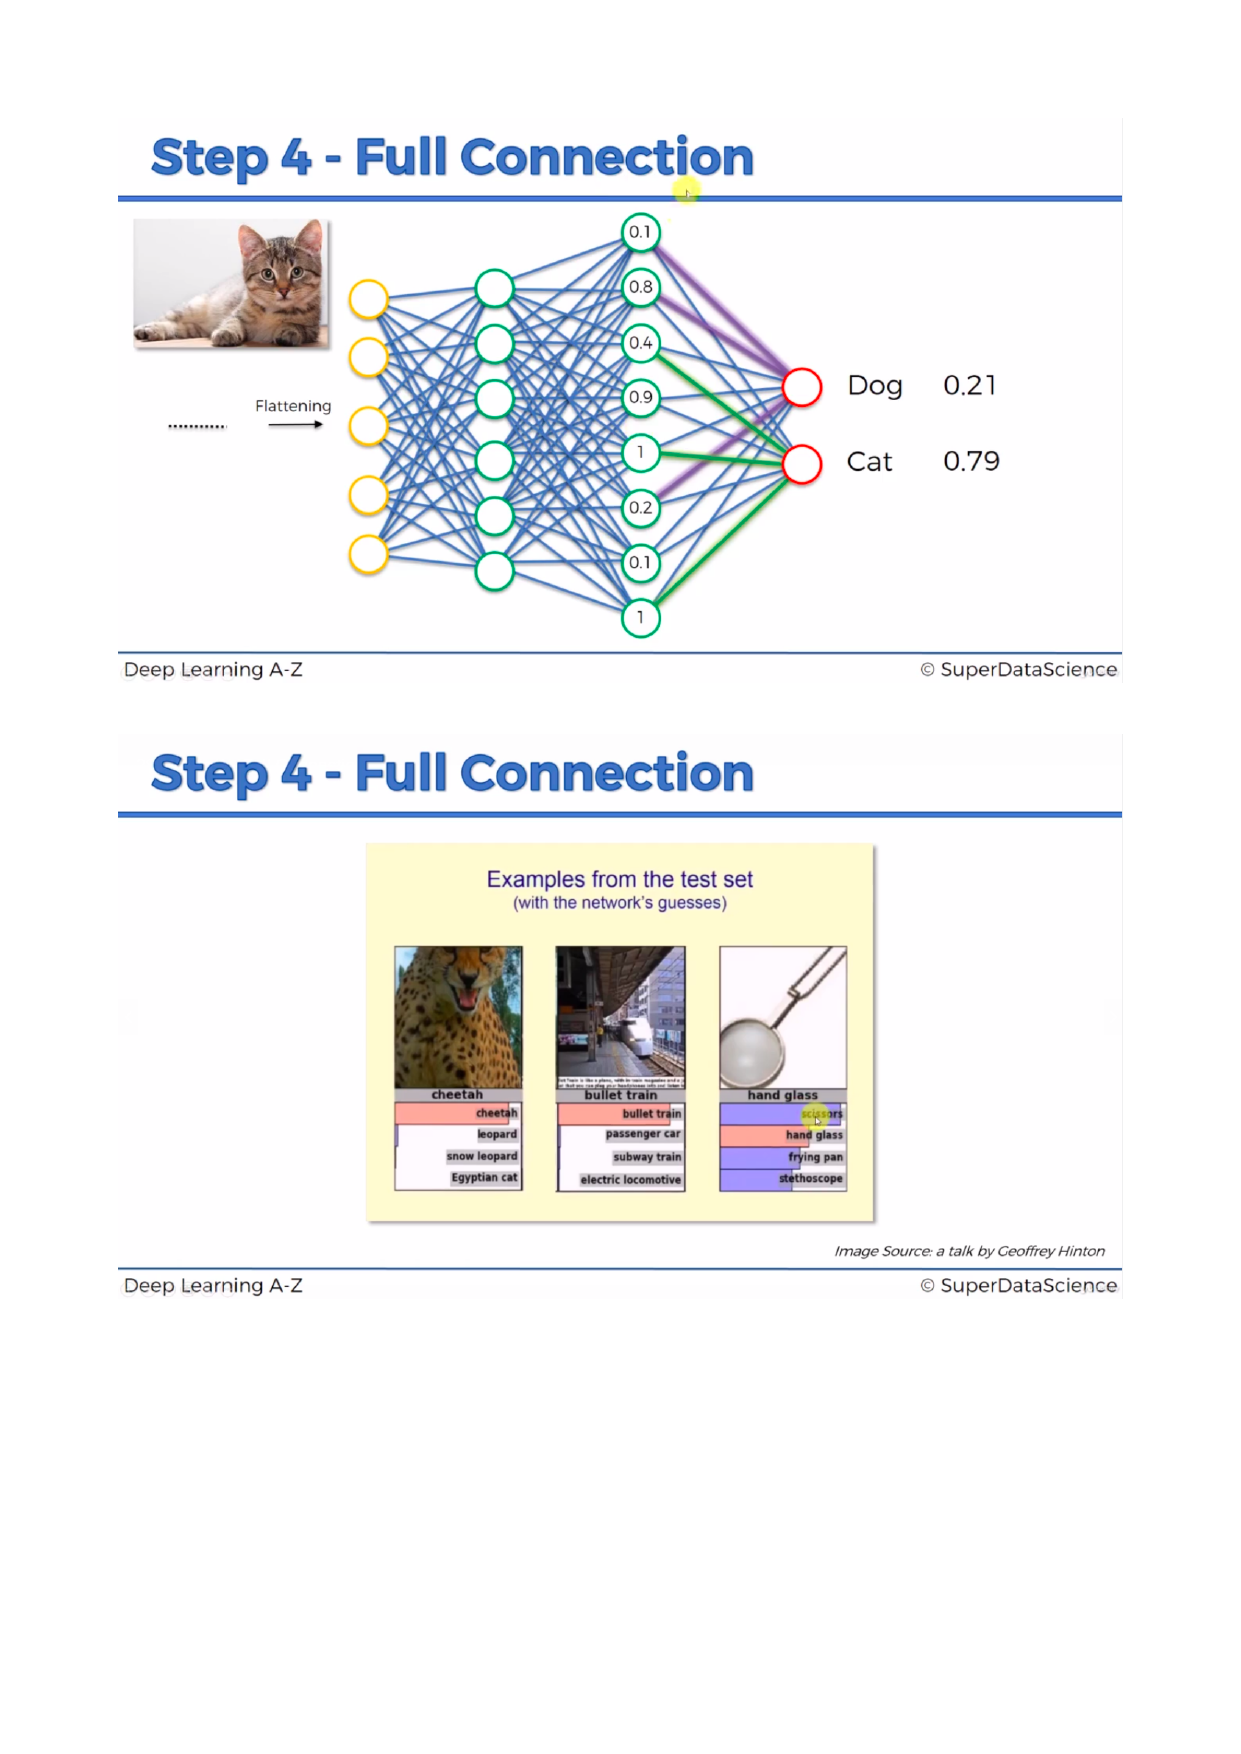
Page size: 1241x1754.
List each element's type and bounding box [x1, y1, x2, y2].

picture [118, 118, 1123, 683]
picture [118, 734, 1123, 1299]
